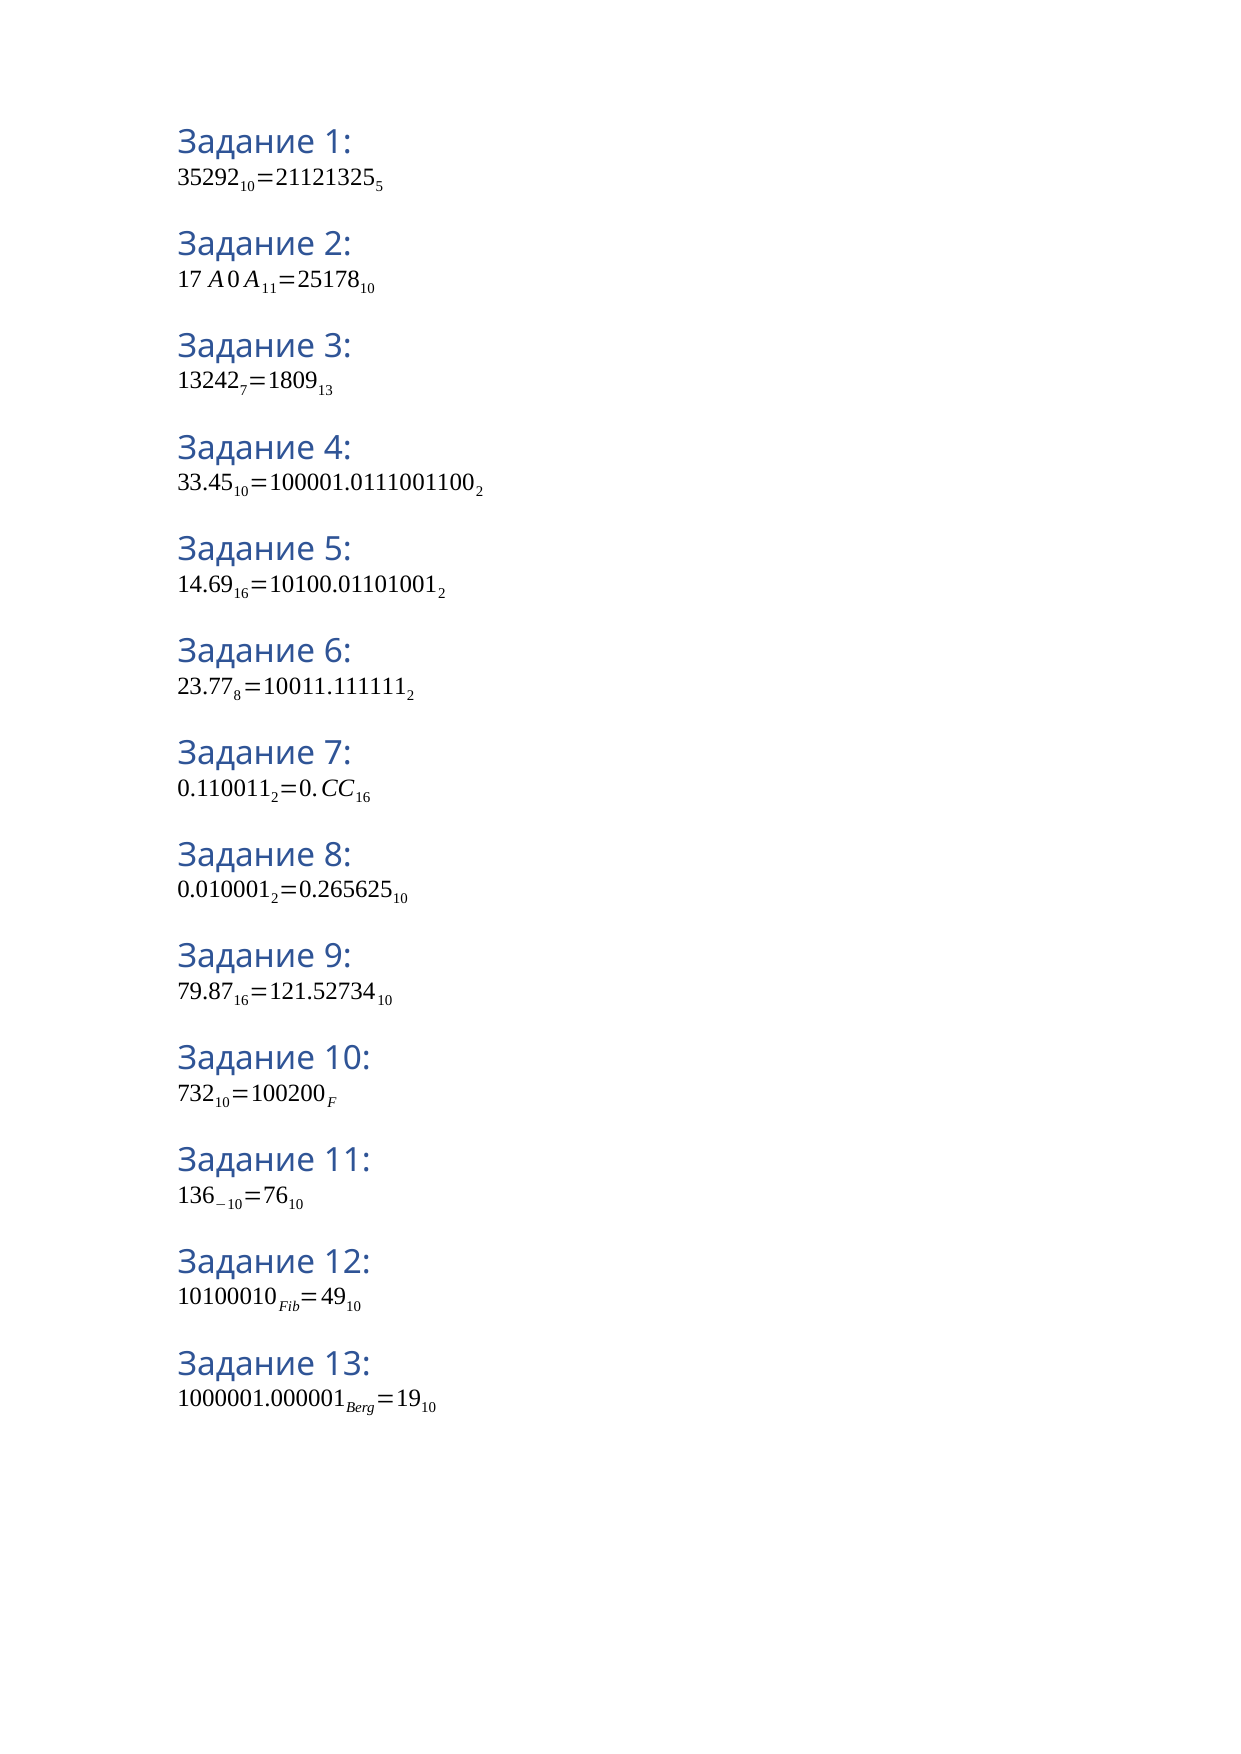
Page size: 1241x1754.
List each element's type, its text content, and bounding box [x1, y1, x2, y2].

subtitle Задание 11: [177, 1136, 1152, 1181]
subtitle Задание 1: [177, 118, 1152, 163]
subtitle Задание 4: [177, 423, 1152, 469]
subtitle Задание 10: [177, 1034, 1152, 1079]
subtitle Задание 8: [177, 831, 1152, 876]
subtitle Задание 12: [177, 1238, 1152, 1283]
subtitle Задание 3: [177, 322, 1152, 367]
subtitle Задание 6: [177, 627, 1152, 672]
subtitle Задание 7: [177, 729, 1152, 774]
subtitle Задание 2: [177, 220, 1152, 265]
subtitle Задание 5: [177, 525, 1152, 571]
subtitle Задание 9: [177, 932, 1152, 978]
subtitle Задание 13: [177, 1339, 1152, 1385]
